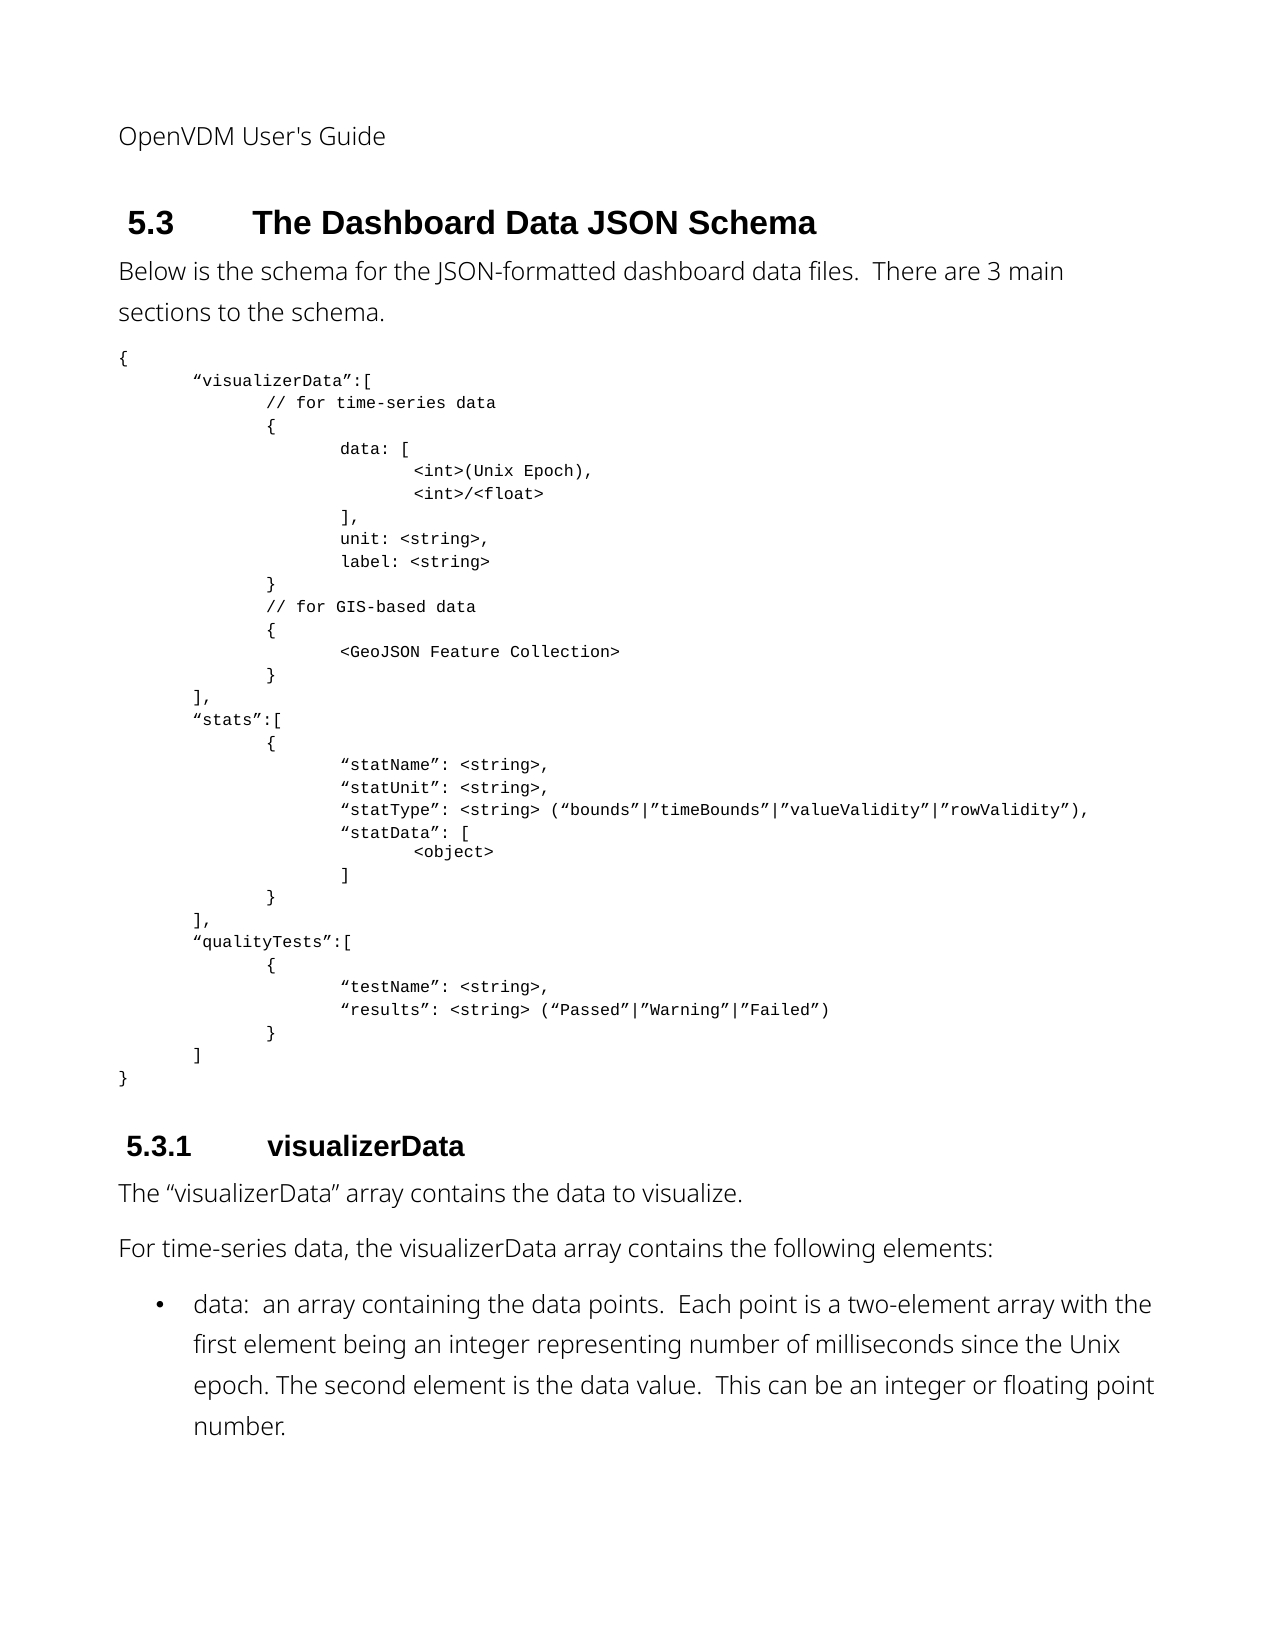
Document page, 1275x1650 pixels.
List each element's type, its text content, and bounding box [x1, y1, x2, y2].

text “stats”:[ [118, 712, 1157, 730]
text The “visualizerData” array contains the data to visualize. [118, 1176, 1157, 1209]
text Below is the schema for the JSON-formatted dashboard data files. There are 3 main sections to the schema. [118, 254, 1157, 328]
text <object> [118, 843, 1157, 862]
text } [118, 666, 1157, 685]
text { [118, 418, 1157, 437]
text } [118, 1024, 1157, 1043]
text // for time-series data [118, 395, 1157, 414]
text { [118, 956, 1157, 975]
text For time-series data, the visualizerData array contains the following elements: [118, 1231, 1157, 1265]
subtitle The Dashboard Data JSON Schema [118, 202, 1157, 241]
text “testName”: <string>, [118, 979, 1157, 998]
text } [118, 576, 1157, 595]
text “statType”: <string> (“bounds”|”timeBounds”|”valueValidity”|”rowValidity”), [118, 802, 1157, 821]
text data: [ [118, 440, 1157, 459]
text label: <string> [118, 553, 1157, 572]
text “statData”: [ [118, 824, 1157, 843]
text ] [118, 1047, 1157, 1066]
text } [118, 1069, 1157, 1088]
text “results”: <string> (“Passed”|”Warning”|”Failed”) [118, 1002, 1157, 1021]
text unit: <string>, [118, 531, 1157, 549]
text <int>/<float> [118, 486, 1157, 504]
text “statUnit”: <string>, [118, 779, 1157, 798]
subtitle visualizerData [118, 1129, 1157, 1163]
text { [118, 621, 1157, 640]
text “visualizerData”:[ [118, 372, 1157, 391]
text } [118, 889, 1157, 907]
text ] [118, 866, 1157, 885]
text { [118, 734, 1157, 753]
text ], [118, 508, 1157, 527]
text ], [118, 689, 1157, 708]
text “qualityTests”:[ [118, 934, 1157, 953]
text “statName”: <string>, [118, 757, 1157, 776]
text { [118, 350, 1157, 369]
text ], [118, 911, 1157, 930]
text <int>(Unix Epoch), [118, 463, 1157, 482]
list data: an array containing the data points. Each point is a two-element array with the first element being an integer representing number of milliseconds since the Unix epoch. The second element is the data value. This can be an integer or floating point number. [156, 1286, 1157, 1443]
text <GeoJSON Feature Collection> [118, 644, 1157, 663]
text // for GIS-based data [118, 598, 1157, 617]
